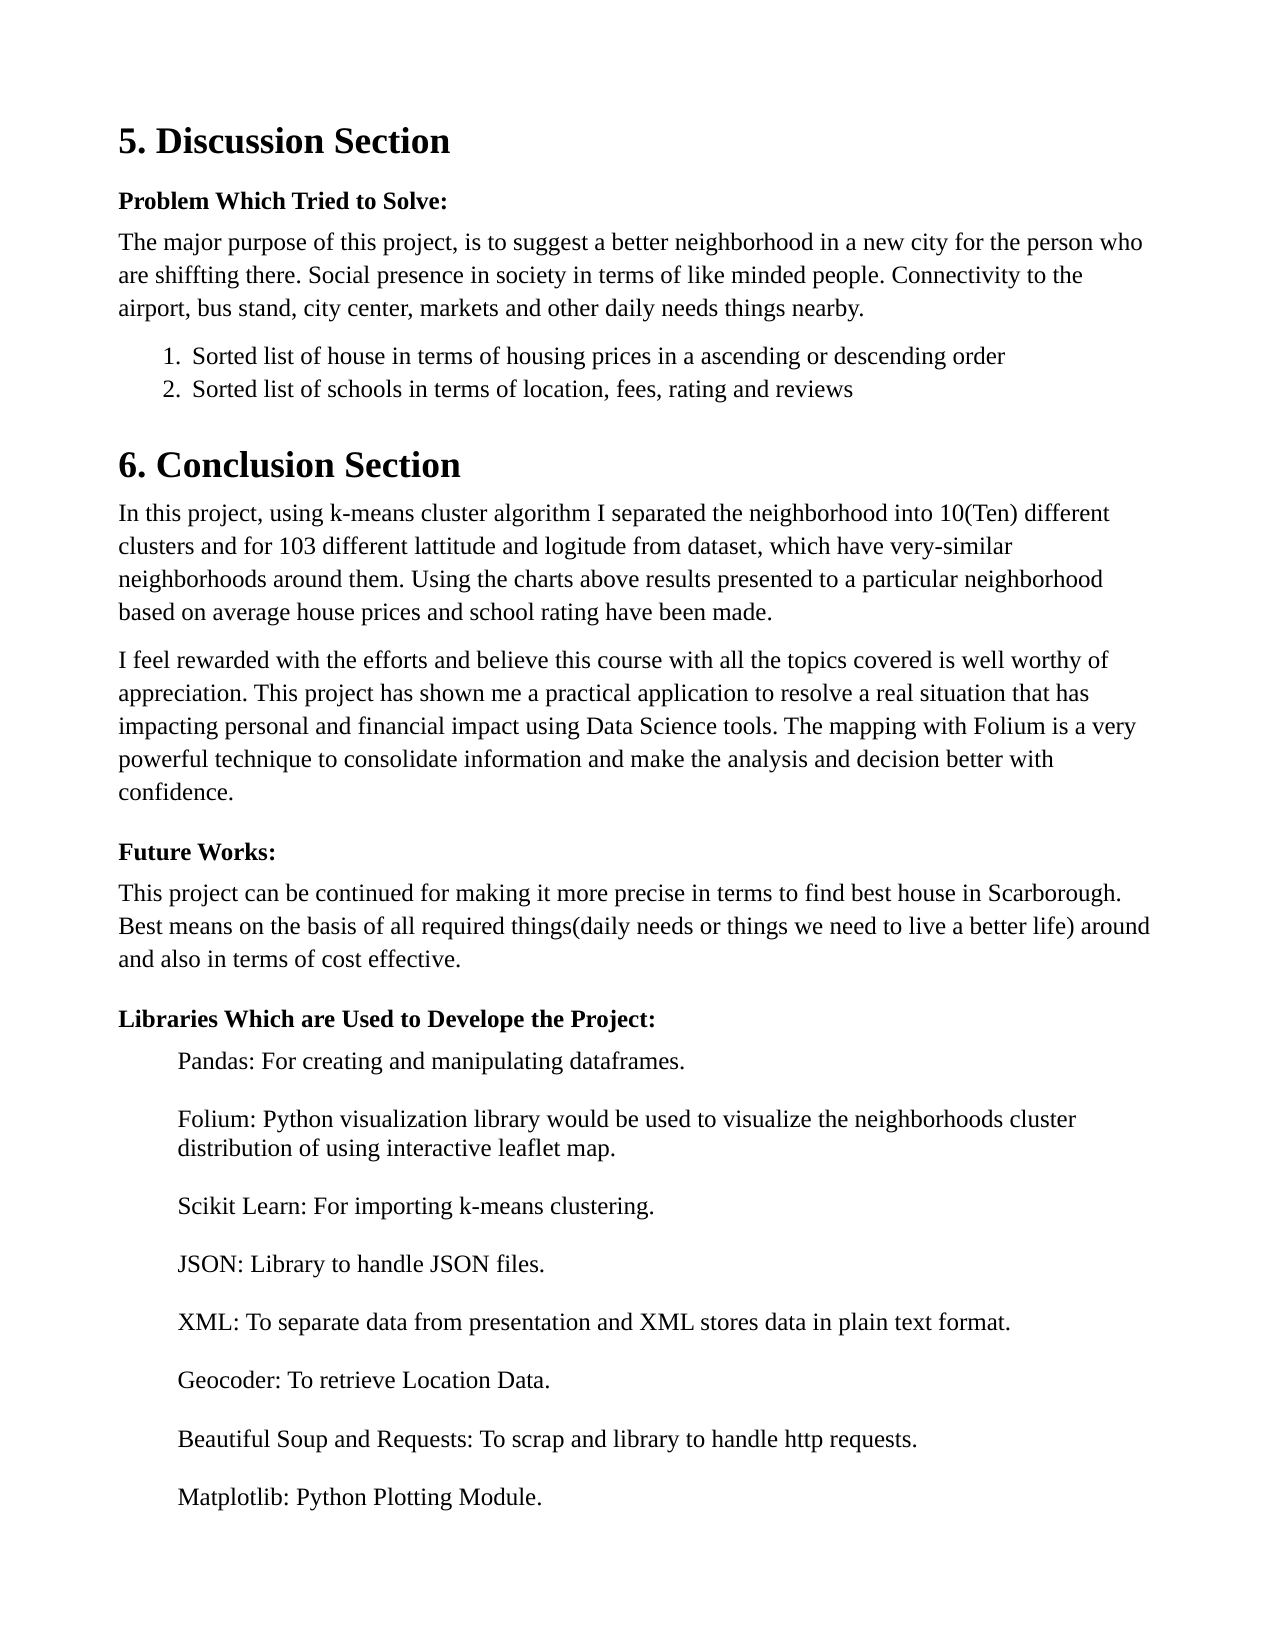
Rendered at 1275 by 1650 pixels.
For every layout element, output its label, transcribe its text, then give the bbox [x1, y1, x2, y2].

text Scikit Learn: For importing k-means clustering. [177, 1191, 1098, 1220]
text I feel rewarded with the efforts and believe this course with all the topics covered is well worthy of appreciation. This project has shown me a practical application to resolve a real situation that has impacting personal and financial impact using Data Science tools. The mapping with Folium is a very powerful technique to consolidate information and make the analysis and decision better with confidence. [118, 645, 1157, 806]
text This project can be continued for making it more precise in terms to find best house in Scarborough. Best means on the basis of all required things(daily needs or things we need to live a better life) around and also in terms of cost effective. [118, 878, 1157, 973]
text Pandas: For creating and manipulating dataframes. [177, 1046, 1098, 1074]
subtitle 6. Conclusion Section [118, 443, 1157, 486]
text Geocoder: To retrieve Location Data. [177, 1366, 1098, 1394]
text JSON: Library to handle JSON files. [177, 1249, 1098, 1278]
text Folium: Python visualization library would be used to visualize the neighborhoods cluster distribution of using interactive leaflet map. [177, 1104, 1098, 1161]
list Sorted list of schools in terms of location, fees, rating and reviews [162, 374, 1157, 403]
list Sorted list of house in terms of housing prices in a ascending or descending order [162, 341, 1157, 370]
text Beautiful Soup and Requests: To scrap and library to handle http requests. [177, 1424, 1098, 1453]
subtitle Libraries Which are Used to Develope the Project: [118, 1004, 1157, 1033]
text Matplotlib: Python Plotting Module. [177, 1482, 1098, 1511]
subtitle 5. Discussion Section [118, 118, 1157, 161]
subtitle Problem Which Tried to Solve: [118, 186, 1157, 215]
text In this project, using k-means cluster algorithm I separated the neighborhood into 10(Ten) different clusters and for 103 different lattitude and logitude from dataset, which have very-similar neighborhoods around them. Using the charts above results presented to a particular neighborhood based on average house prices and school rating have been made. [118, 498, 1157, 626]
text XML: To separate data from presentation and XML stores data in plain text format. [177, 1307, 1098, 1336]
text The major purpose of this project, is to suggest a better neighborhood in a new city for the person who are shiffting there. Social presence in society in terms of like minded people. Connectivity to the airport, bus stand, city center, markets and other daily needs things nearby. [118, 227, 1157, 322]
subtitle Future Works: [118, 837, 1157, 866]
